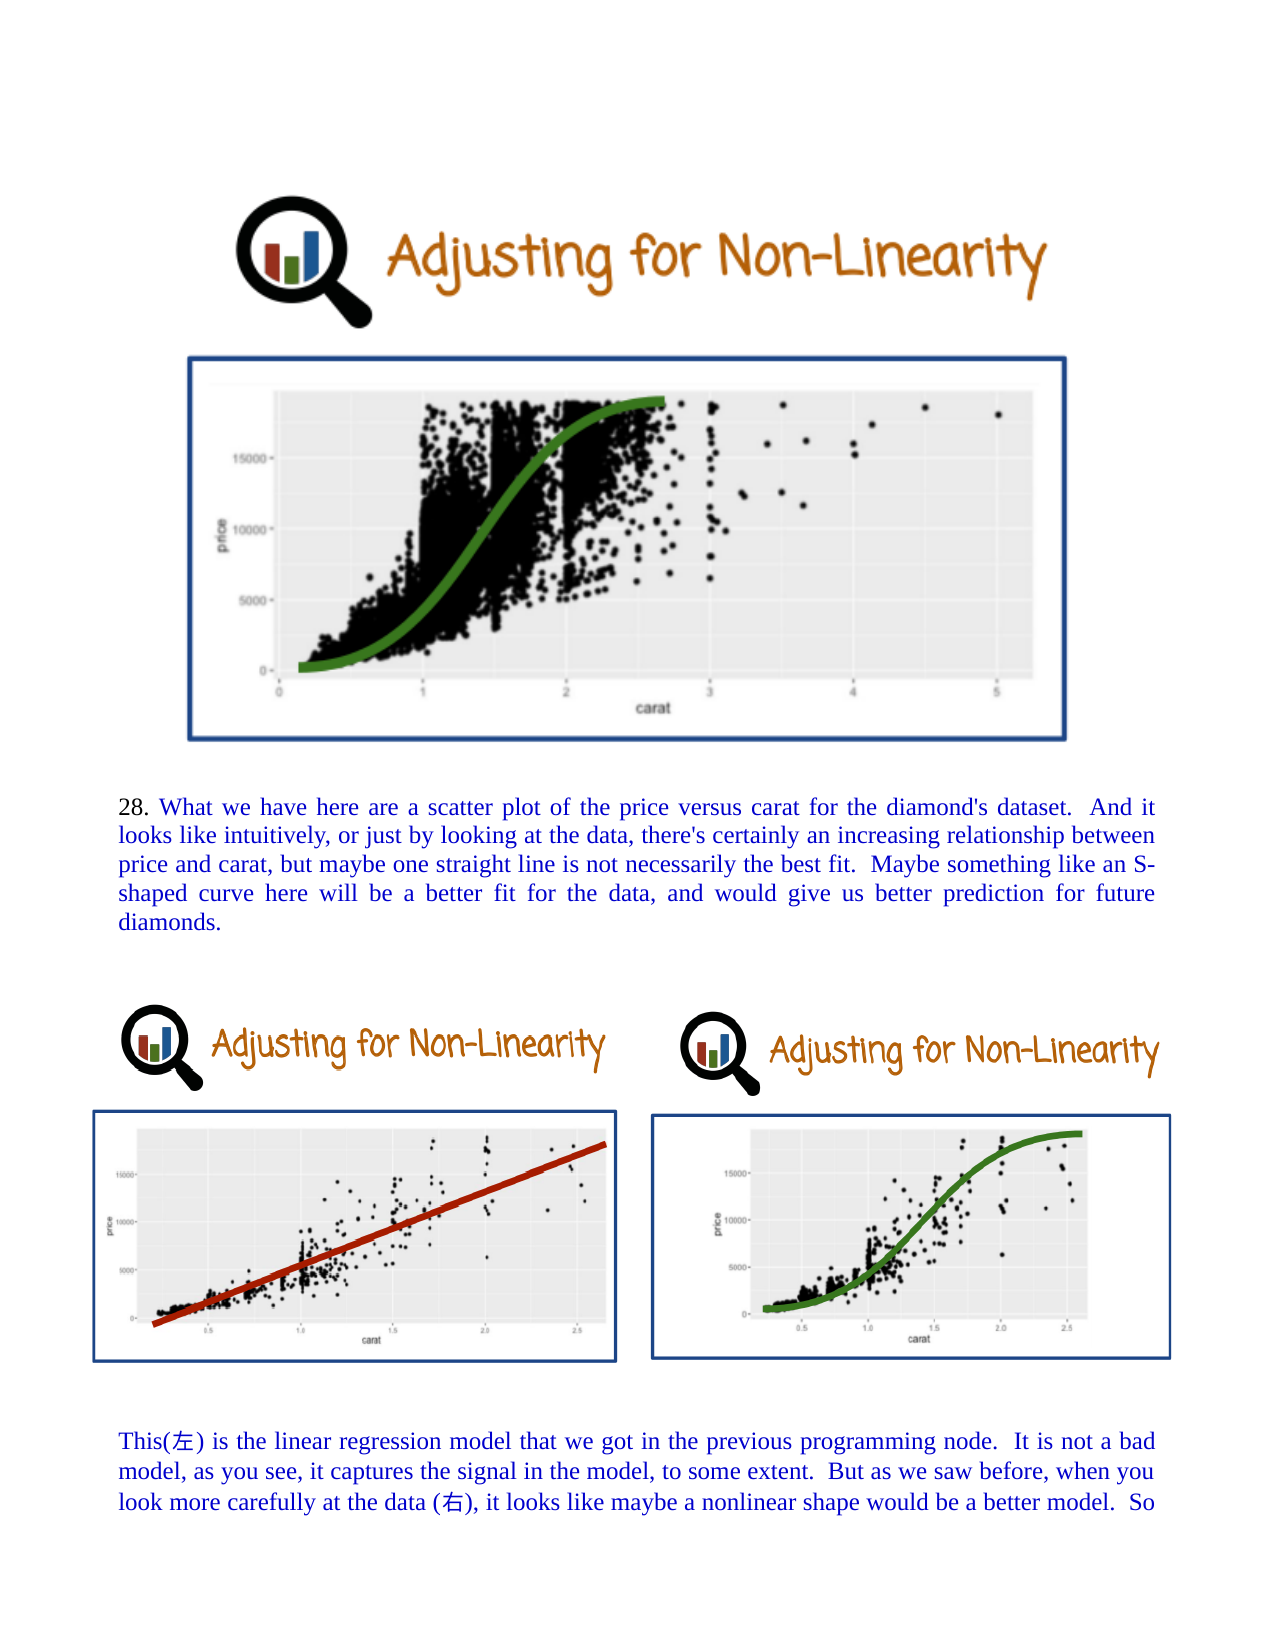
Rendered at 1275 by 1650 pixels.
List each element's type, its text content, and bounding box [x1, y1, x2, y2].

text 28. What we have here are a scatter plot of the price versus carat for the diamond's dataset. And it looks like intuitively, or just by looking at the data, there's certainly an increasing relationship between price and carat, but maybe one straight line is not necessarily the best fit. Maybe something like an S-shaped curve here will be a better fit for the data, and would give us better prediction for future diamonds. [118, 792, 1157, 936]
picture [648, 1004, 1183, 1372]
picture [78, 1003, 628, 1377]
picture [172, 175, 1103, 764]
text This(左) is the linear regression model that we got in the previous programming node. It is not a bad model, as you see, it captures the signal in the model, to some extent. But as we saw before, when you look more carefully at the data (右), it looks like maybe a nonlinear shape would be a better model. So [118, 1424, 1157, 1516]
